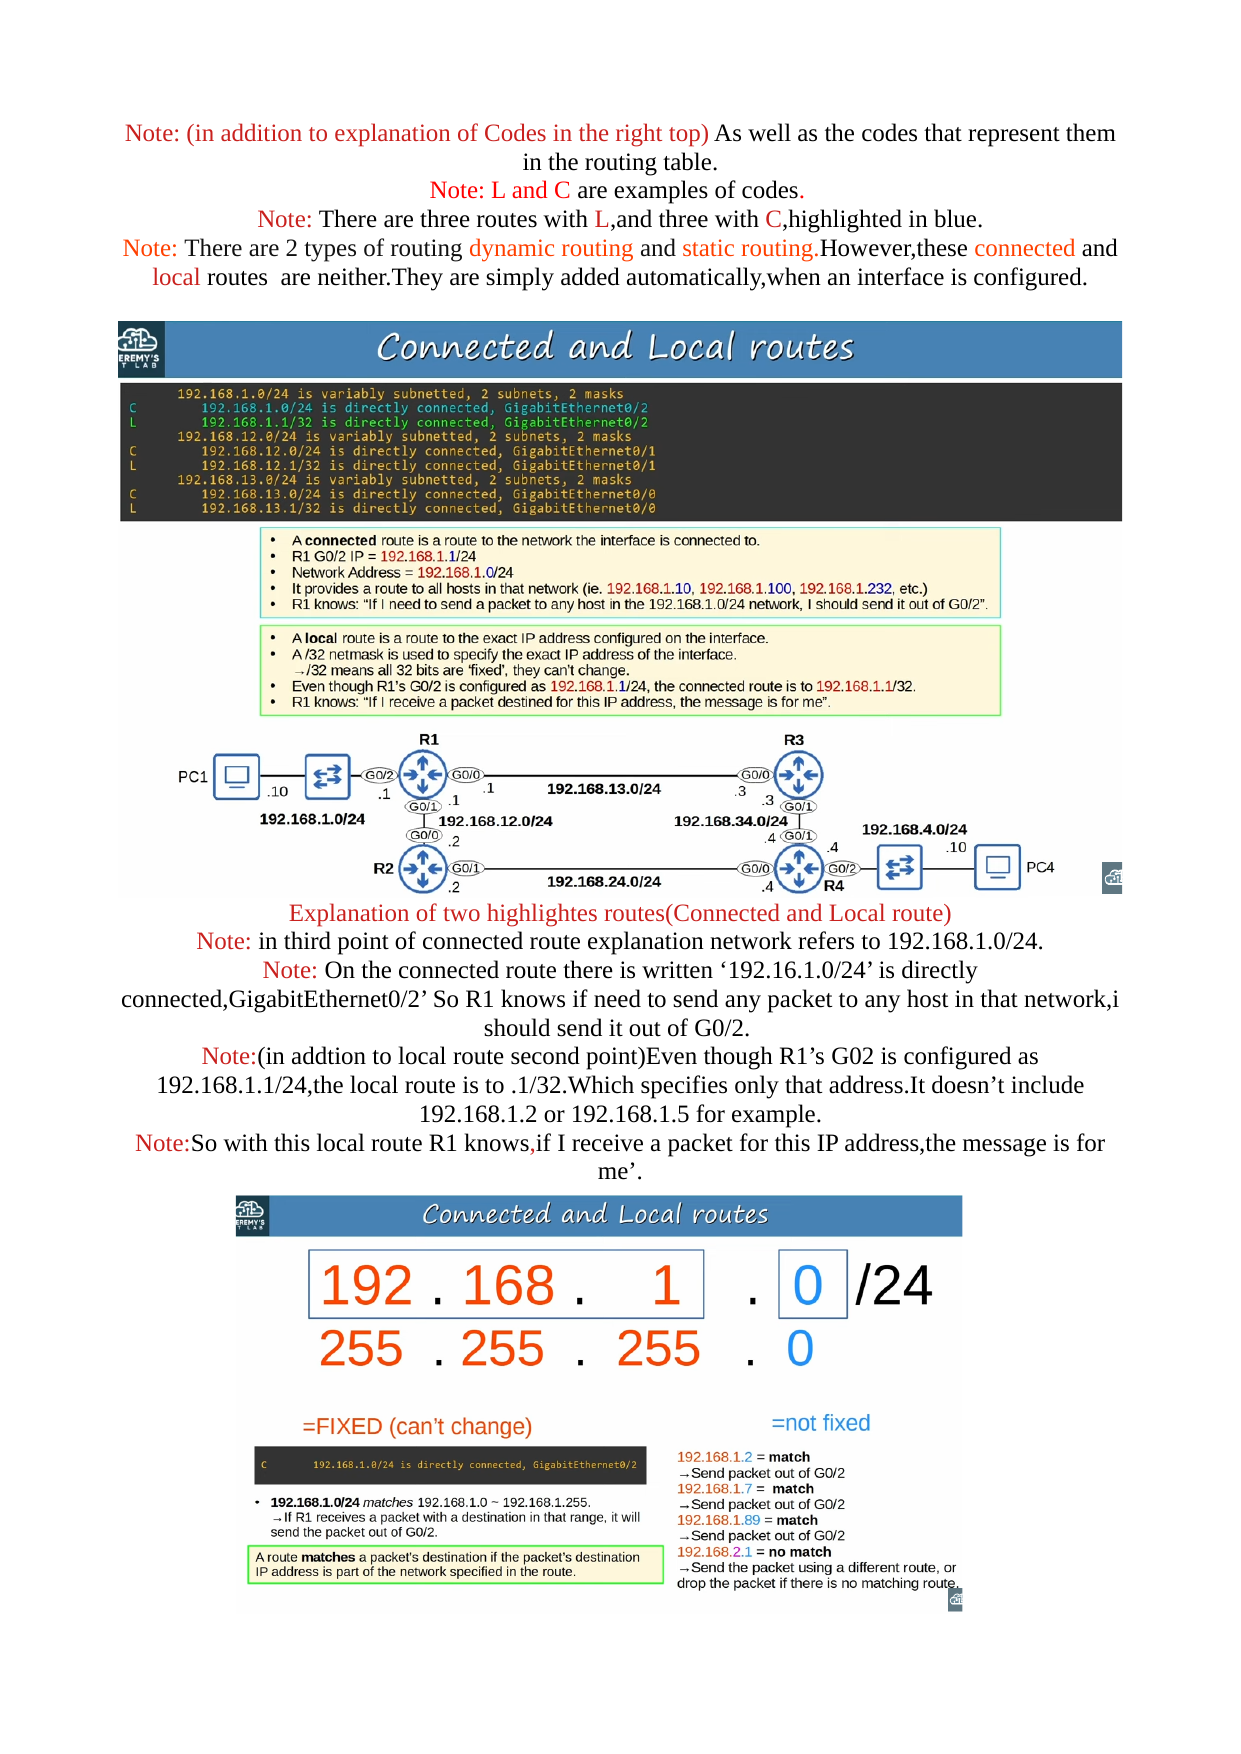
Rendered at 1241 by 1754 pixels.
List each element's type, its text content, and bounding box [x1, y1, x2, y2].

text Note: On the connected route there is written ‘192.16.1.0/24’ is directly connected,GigabitEthernet0/2’ So R1 knows if need to send any packet to any host in that network,i should send it out of G0/2. [118, 955, 1122, 1041]
text Note: There are three routes with L,and three with C,highlighted in blue. [118, 204, 1122, 233]
text Explanation of two highlightes routes(Connected and Local route) [118, 898, 1122, 926]
picture [118, 319, 1123, 898]
text Note: There are 2 types of routing dynamic routing and static routing.However,these connected and local routes are neither.They are simply added automatically,when an interface is configured. [118, 233, 1122, 291]
text Note: L and C are examples of codes. [118, 176, 1122, 204]
text Note:(in addtion to local route second point)Even though R1’s G02 is configured as 192.168.1.1/24,the local route is to .1/32.Which specifies only that address.It doesn’t include 192.168.1.2 or 192.168.1.5 for example. [118, 1041, 1122, 1128]
picture [235, 1195, 963, 1614]
text Note: in third point of connected route explanation network refers to 192.168.1.0/24. [118, 926, 1122, 955]
text Note: (in addition to explanation of Codes in the right top) As well as the codes that represent them in the routing table. [118, 118, 1122, 176]
text Note:So with this local route R1 knows,if I receive a packet for this IP address,the message is for me’. [118, 1128, 1122, 1185]
